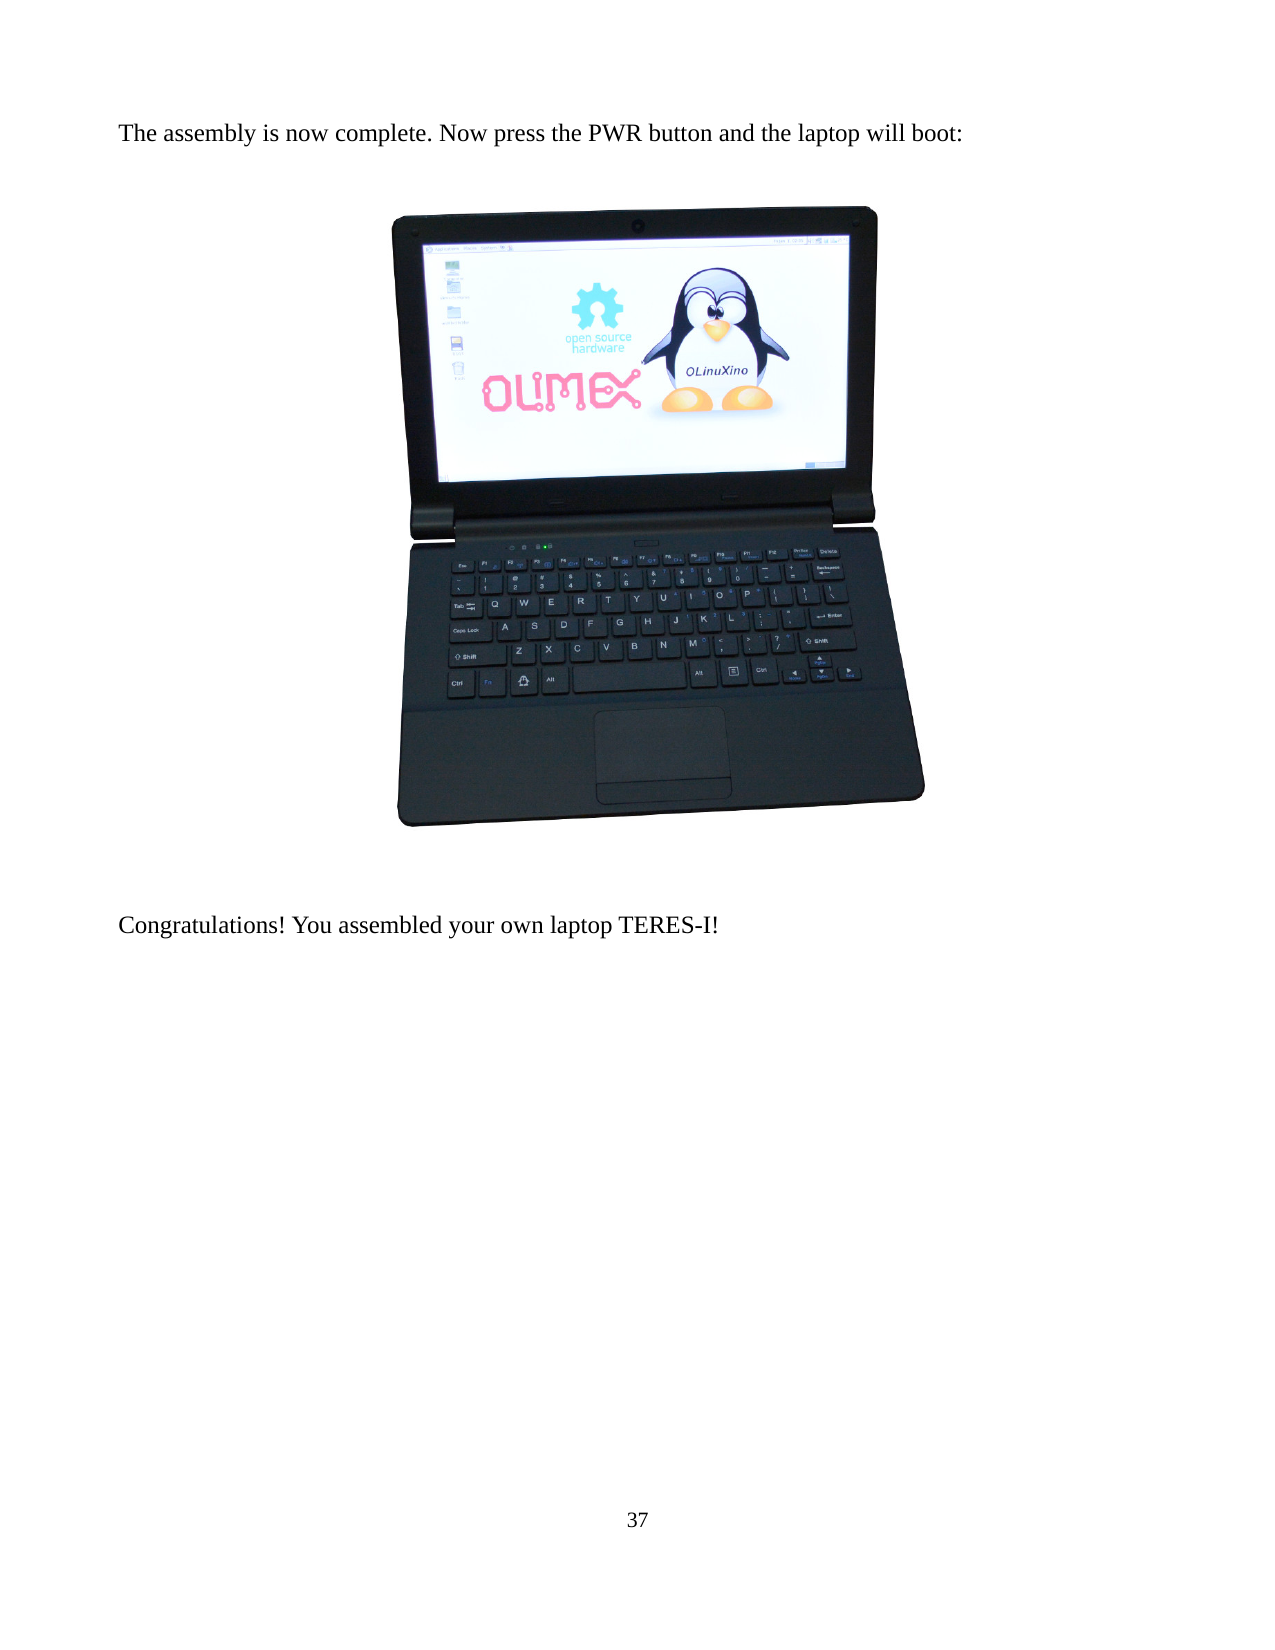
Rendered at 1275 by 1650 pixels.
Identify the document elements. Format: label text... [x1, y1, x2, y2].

picture [304, 162, 1012, 870]
text The assembly is now complete. Now press the PWR button and the laptop will boot: [118, 118, 1157, 147]
text Congratulations! You assembled your own laptop TERES-I! [118, 910, 1157, 939]
